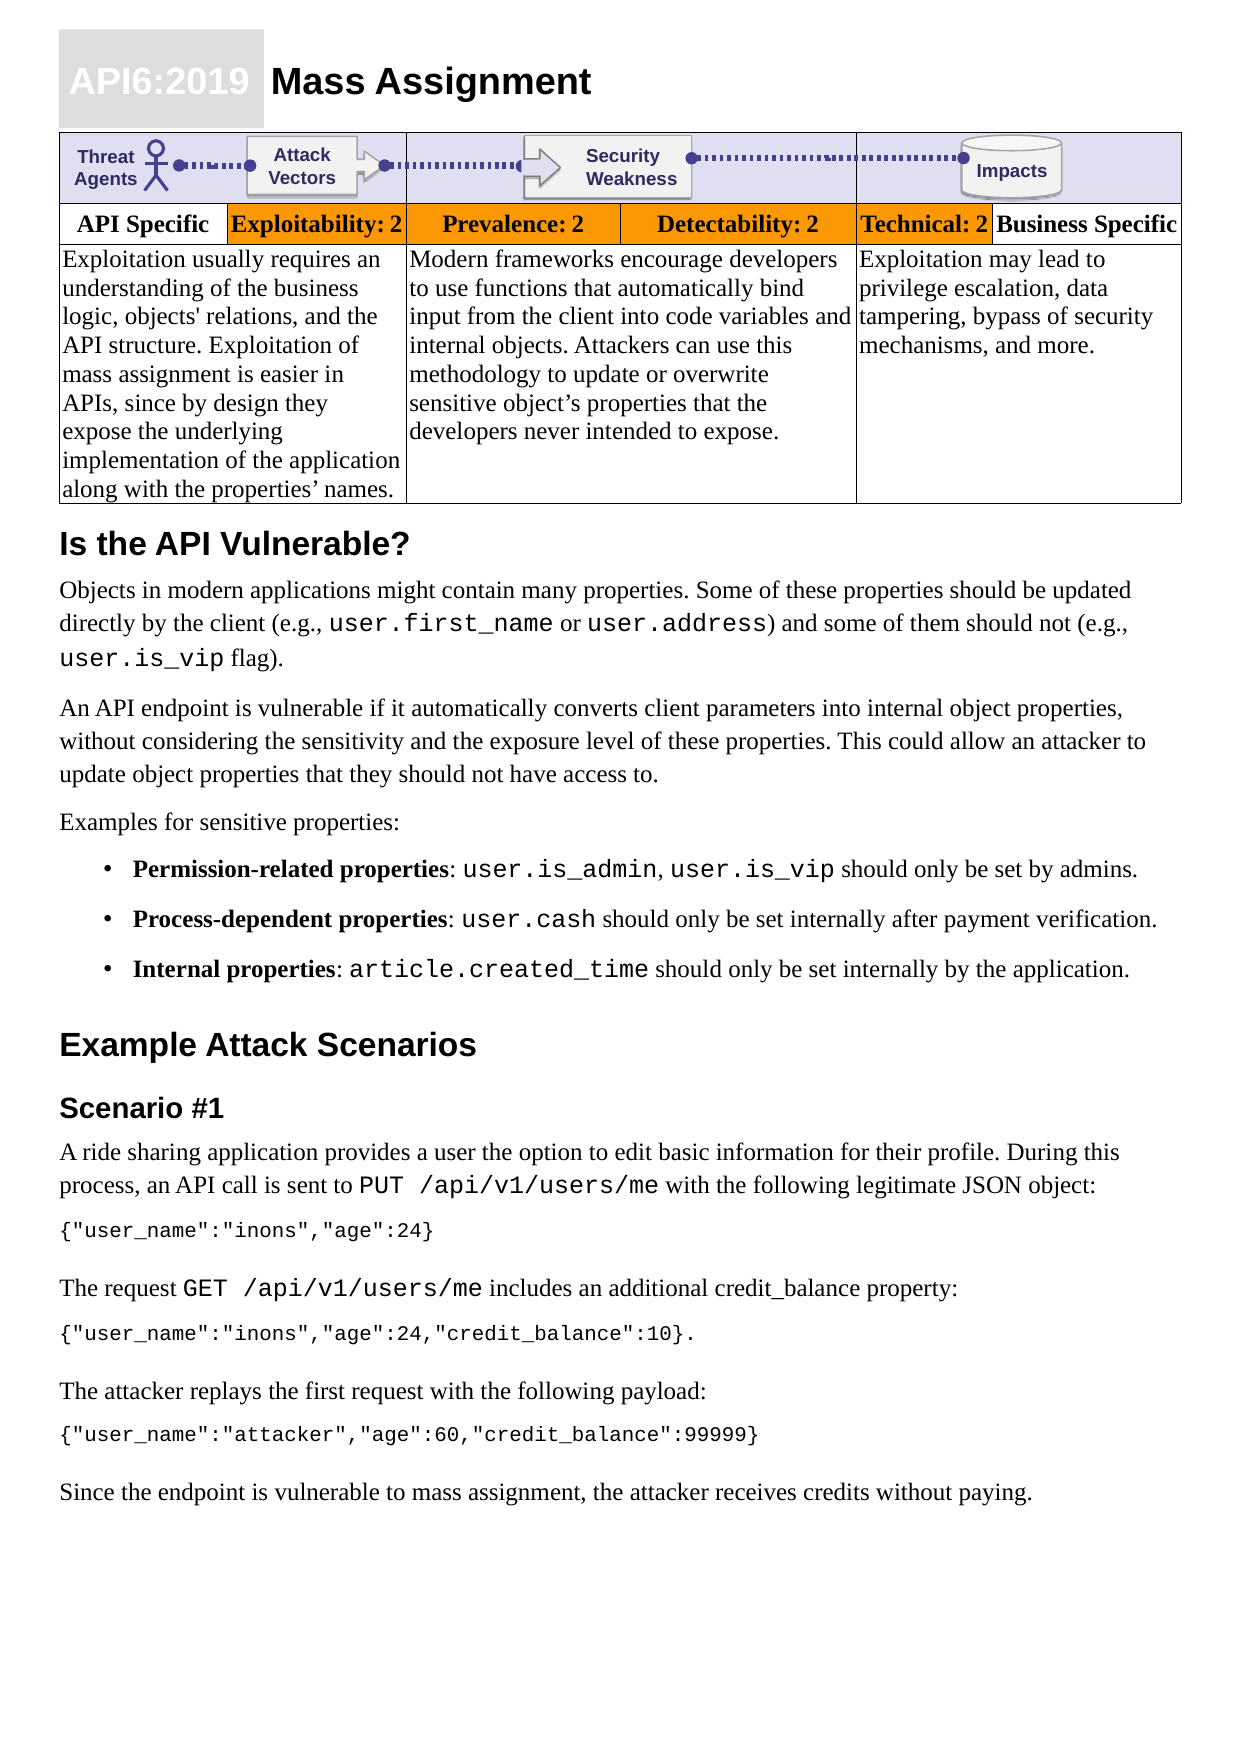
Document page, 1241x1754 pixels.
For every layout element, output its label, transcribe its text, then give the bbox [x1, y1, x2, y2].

table_cell Business Specific [993, 204, 1181, 244]
text The attacker replays the first request with the following payload: [59, 1376, 1181, 1405]
table_header [407, 133, 620, 203]
list Process-dependent properties: user.cash should only be set internally after payment verification. [103, 904, 1181, 935]
subtitle Scenario #1 [59, 1091, 1181, 1124]
text Since the endpoint is vulnerable to mass assignment, the attacker receives credits without paying. [59, 1477, 1181, 1506]
table_cell Technical: 2 [857, 204, 992, 244]
subtitle Is the API Vulnerable? [59, 524, 1181, 562]
text {"user_name":"attacker","age":60,"credit_balance":99999} [59, 1424, 1181, 1447]
table_cell Modern frameworks encourage developers to use functions that automatically bind input from the client into code variables and internal objects. Attackers can use this methodology to update or overwrite sensitive object’s properties that the developers never intended to expose. [407, 245, 856, 503]
text Examples for sensitive properties: [59, 807, 1181, 835]
table_header [60, 133, 227, 203]
text The request GET /api/v1/users/me includes an additional credit_balance property: [59, 1273, 1181, 1304]
text {"user_name":"inons","age":24,"credit_balance":10}. [59, 1323, 1181, 1347]
subtitle Example Attack Scenarios [59, 1025, 1181, 1064]
table_cell Exploitability: 2 [228, 204, 406, 244]
table_header [857, 133, 992, 203]
table_cell Exploitation usually requires an understanding of the business logic, objects' relations, and the API structure. Exploitation of mass assignment is easier in APIs, since by design they expose the underlying implementation of the application along with the properties’ names. [60, 245, 406, 503]
table_header [227, 133, 406, 203]
text A ride sharing application provides a user the option to edit basic information for their profile. During this process, an API call is sent to PUT /api/v1/users/me with the following legitimate JSON object: [59, 1137, 1181, 1201]
table_header [992, 133, 1181, 203]
table_header [620, 133, 856, 203]
table_cell Prevalence: 2 [407, 204, 620, 244]
list Permission-related properties: user.is_admin, user.is_vip should only be set by admins. [103, 854, 1181, 885]
table_cell API Specific [60, 204, 227, 244]
text {"user_name":"inons","age":24} [59, 1220, 1181, 1244]
text An API endpoint is vulnerable if it automatically converts client parameters into internal object properties, without considering the sensitivity and the exposure level of these properties. This could allow an attacker to update object properties that they should not have access to. [59, 693, 1181, 788]
text Objects in modern applications might contain many properties. Some of these properties should be updated directly by the client (e.g., user.first_name or user.address) and some of them should not (e.g., user.is_vip flag). [59, 575, 1181, 674]
list Internal properties: article.created_time should only be set internally by the application. [103, 954, 1181, 985]
table_cell Detectability: 2 [621, 204, 856, 244]
table_cell Exploitation may lead to privilege escalation, data tampering, bypass of security mechanisms, and more. [857, 245, 1181, 503]
